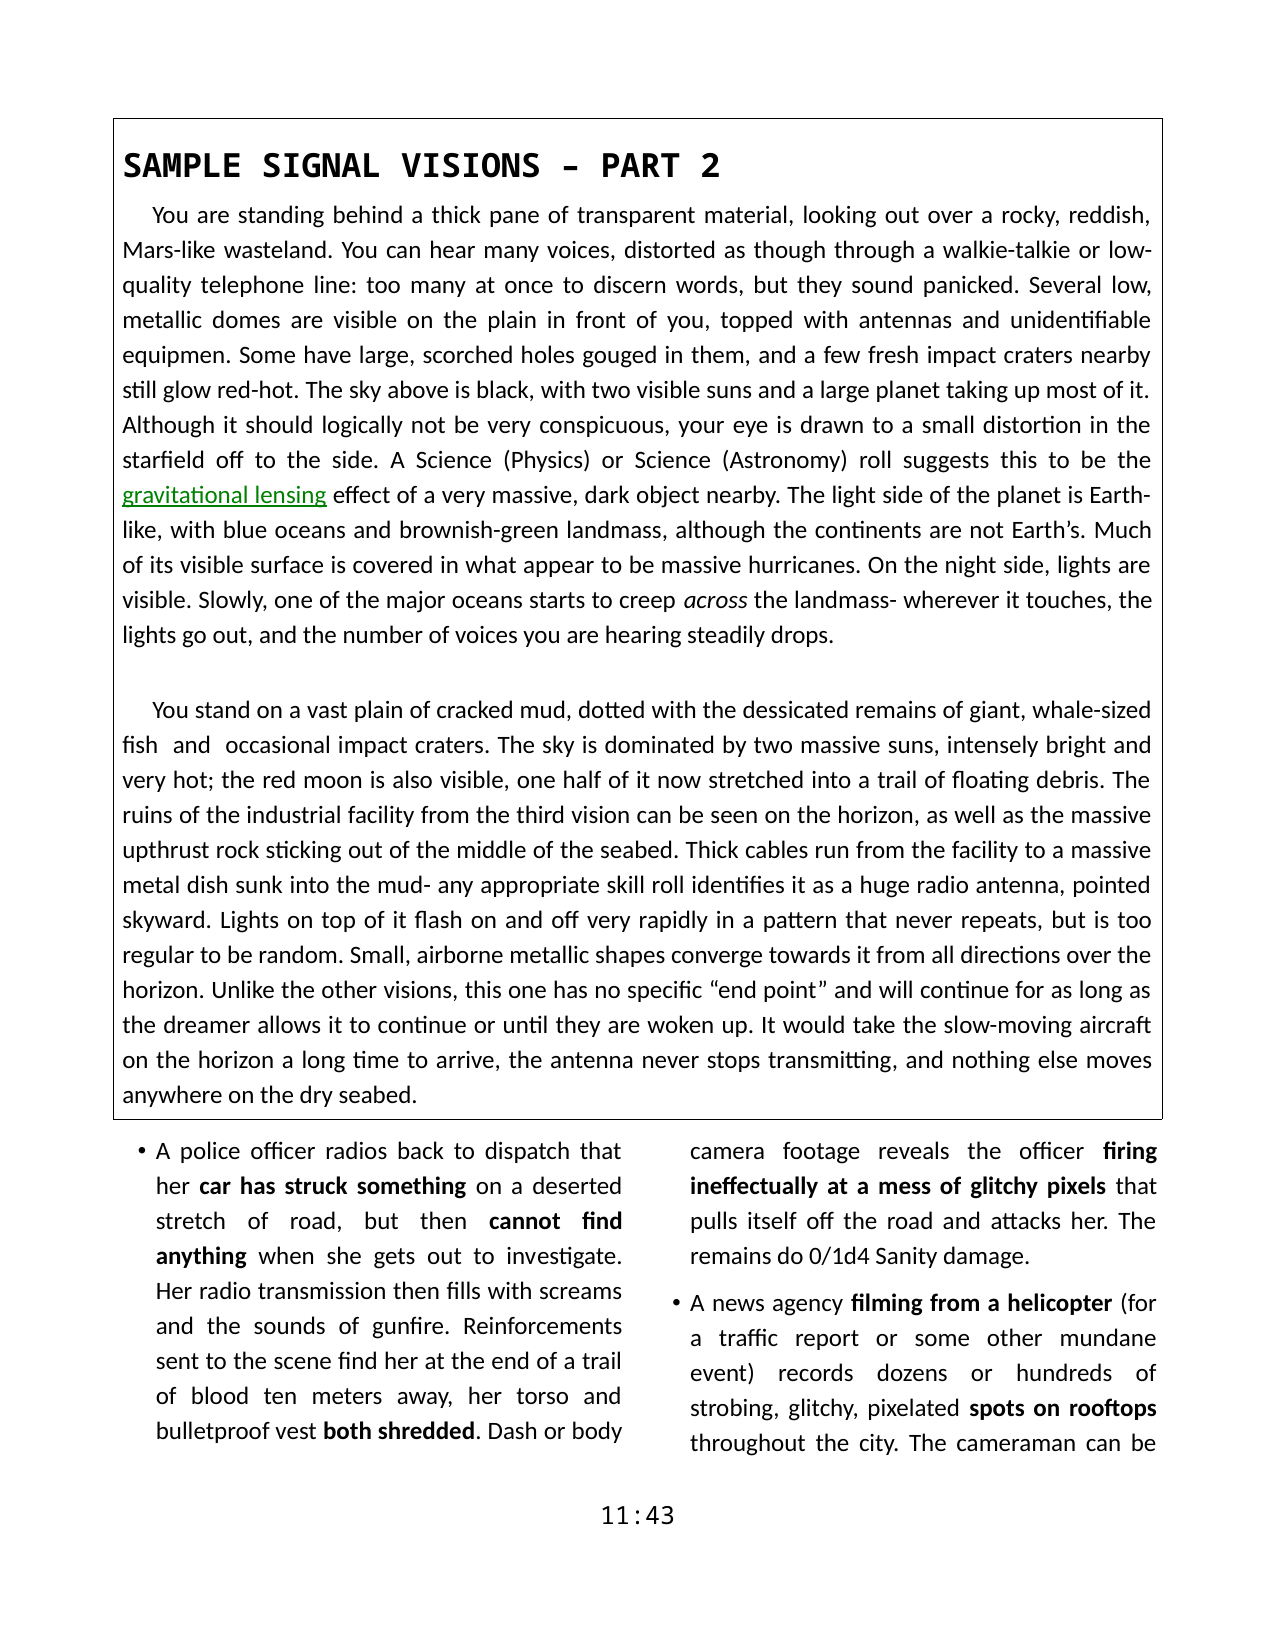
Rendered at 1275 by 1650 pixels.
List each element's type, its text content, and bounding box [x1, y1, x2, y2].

text You stand on a vast plain of cracked mud, dotted with the dessicated remains of giant, whale-sized fish and occasional impact craters. The sky is dominated by two massive suns, intensely bright and very hot; the red moon is also visible, one half of it now stretched into a trail of floating debris. The ruins of the industrial facility from the third vision can be seen on the horizon, as well as the massive upthrust rock sticking out of the middle of the seabed. Thick cables run from the facility to a massive metal dish sunk into the mud- any appropriate skill roll identifies it as a huge radio antenna, pointed skyward. Lights on top of it flash on and off very rapidly in a pattern that never repeats, but is too regular to be random. Small, airborne metallic shapes converge towards it from all directions over the horizon. Unlike the other visions, this one has no specific “end point” and will continue for as long as the dreamer allows it to continue or until they are woken up. It would take the slow-moving aircraft on the horizon a long time to arrive, the antenna never stops transmitting, and nothing else moves anywhere on the dry seabed. [122, 694, 1153, 1110]
subtitle SAMPLE SIGNAL VISIONS – PART 2 [122, 142, 1153, 187]
list A police officer radios back to dispatch that her car has struck something on a deserted stretch of road, but then cannot find anything when she gets out to investigate. Her radio transmission then fills with screams and the sounds of gunfire. Reinforcements sent to the scene find her at the end of a trail of blood ten meters away, her torso and bulletproof vest both shredded. Dash or body [138, 1120, 622, 1446]
text You are standing behind a thick pane of transparent material, looking out over a rocky, reddish, Mars-like wasteland. You can hear many voices, distorted as though through a walkie-talkie or low-quality telephone line: too many at once to discern words, but they sound panicked. Several low, metallic domes are visible on the plain in front of you, topped with antennas and unidentifiable equipmen. Some have large, scorched holes gouged in them, and a few fresh impact craters nearby still glow red-hot. The sky above is black, with two visible suns and a large planet taking up most of it. Although it should logically not be very conspicuous, your eye is drawn to a small distortion in the starfield off to the side. A Science (Physics) or Science (Astronomy) roll suggests this to be the gravitational lensing effect of a very massive, dark object nearby. The light side of the planet is Earth-like, with blue oceans and brownish-green landmass, although the continents are not Earth’s. Much of its visible surface is covered in what appear to be massive hurricanes. On the night side, lights are visible. Slowly, one of the major oceans starts to creep across the landmass- wherever it touches, the lights go out, and the number of voices you are hearing steadily drops. [122, 199, 1153, 650]
list camera footage reveals the officer firing ineffectually at a mess of glitchy pixels that pulls itself off the road and attacks her. The remains do 0/1d4 Sanity damage. [672, 1120, 1157, 1271]
list A news agency filming from a helicopter (for a traffic report or some other mundane event) records dozens or hundreds of strobing, glitchy, pixelated spots on rooftops throughout the city. The cameraman can be [672, 1287, 1157, 1458]
